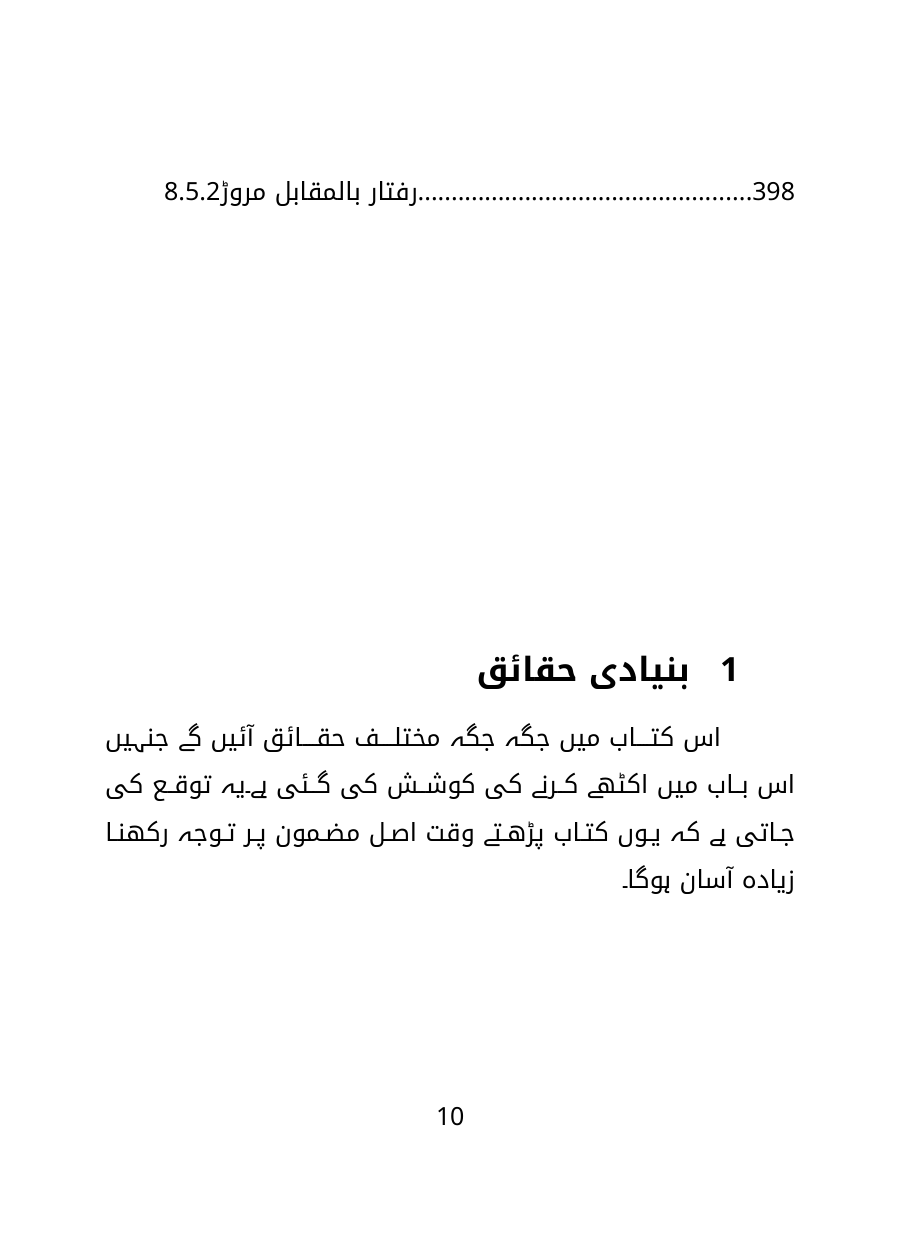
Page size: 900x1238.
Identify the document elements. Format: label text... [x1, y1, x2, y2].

text 8.5.2رفتار بالمقابل مروڑ 398 [164, 168, 795, 216]
subtitle بنیادی حقائق [105, 638, 720, 702]
text اس کتاب میں جگہ جگہ مختلف حقائق آئیں گے جنہیں اس باب میں اکٹھے کرنے کی کوشش کی گئی ہے۔یہ توقع کی جاتی ہے کہ یوں کتاب پڑھتے وقت اصل مضمون پر توجہ رکھنا زیادہ آسان ہوگا۔ [105, 714, 795, 904]
